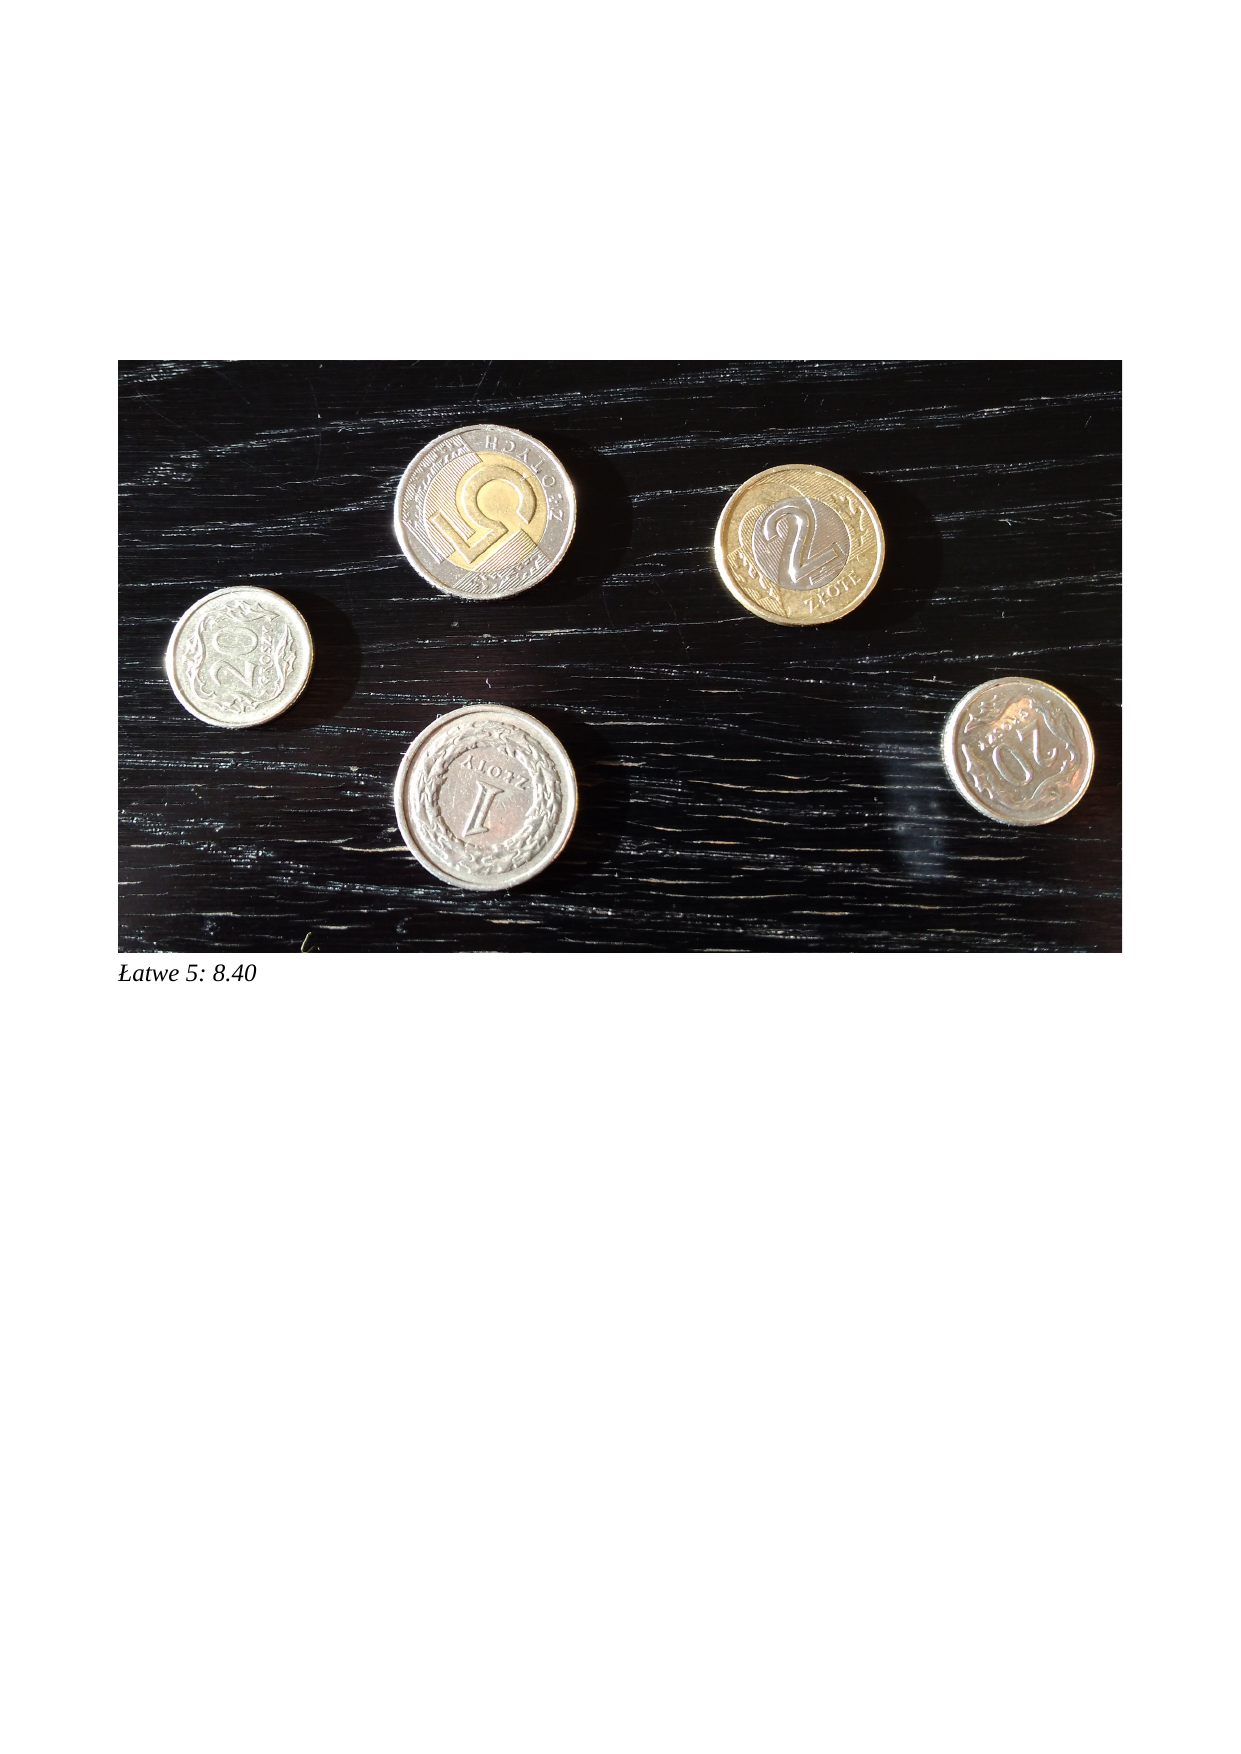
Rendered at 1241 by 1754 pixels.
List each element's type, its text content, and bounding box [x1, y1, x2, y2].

text Łatwe 5: 8.40 [118, 953, 1122, 987]
picture [118, 360, 1123, 953]
